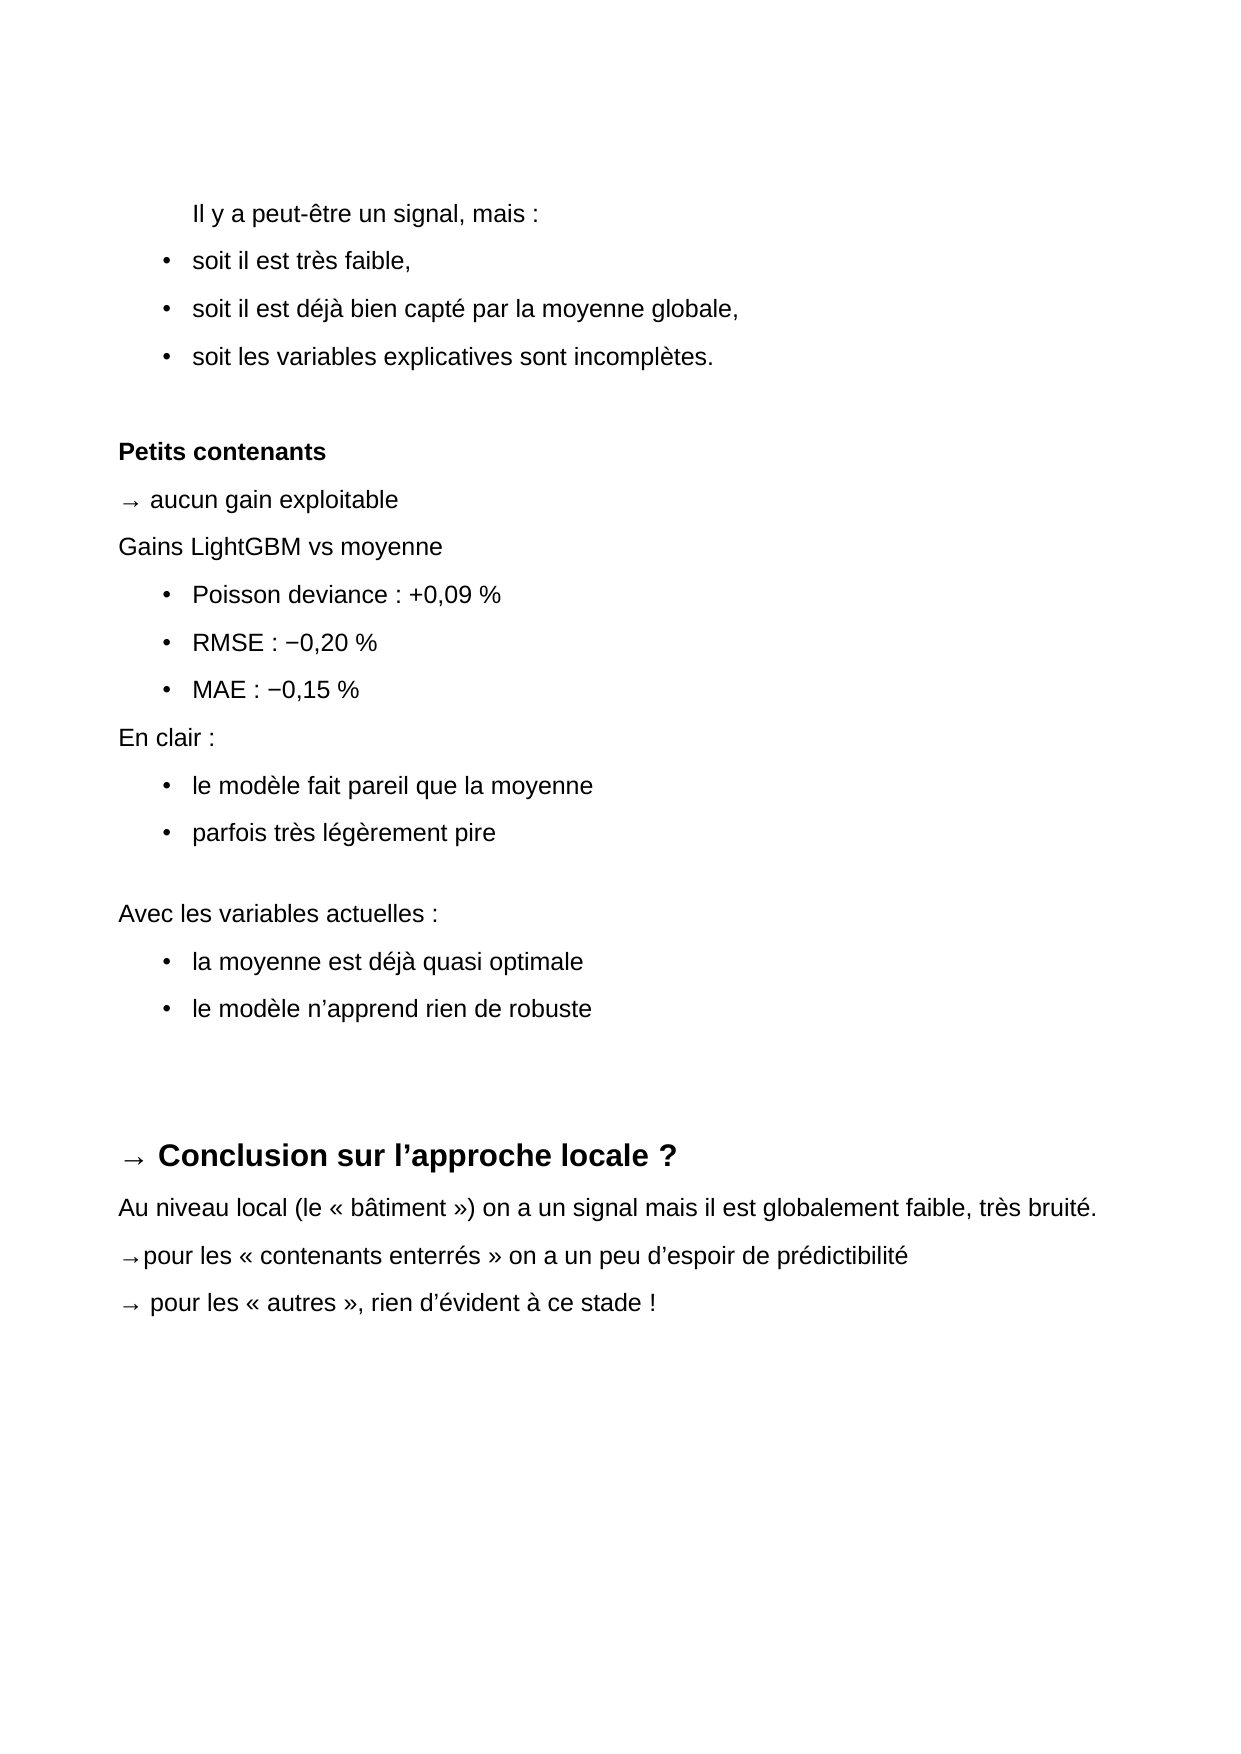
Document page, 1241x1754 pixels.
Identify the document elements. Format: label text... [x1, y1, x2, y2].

text En clair : [118, 723, 1122, 752]
list Poisson deviance : +0,09 % [162, 580, 1122, 609]
text → pour les « autres », rien d’évident à ce stade ! [118, 1288, 1122, 1317]
list soit il est déjà bien capté par la moyenne globale, [162, 294, 1122, 323]
text →pour les « contenants enterrés » on a un peu d’espoir de prédictibilité [118, 1241, 1122, 1269]
subtitle Petits contenants [118, 437, 1122, 466]
text Avec les variables actuelles : [118, 866, 1122, 928]
list la moyenne est déjà quasi optimale [162, 947, 1122, 976]
list RMSE : −0,20 % [162, 628, 1122, 656]
list soit il est très faible, [162, 246, 1122, 275]
text → Conclusion sur l’approche locale ? [118, 1137, 1122, 1173]
list Il y a peut-être un signal, mais : [162, 166, 1122, 227]
subtitle → aucun gain exploitable [118, 485, 1122, 513]
text Au niveau local (le « bâtiment ») on a un signal mais il est globalement faible, très bruité. [118, 1193, 1122, 1222]
list soit les variables explicatives sont incomplètes. [162, 342, 1122, 371]
subtitle Gains LightGBM vs moyenne [118, 532, 1122, 561]
list parfois très légèrement pire [162, 818, 1122, 847]
list MAE : −0,15 % [162, 675, 1122, 704]
list le modèle fait pareil que la moyenne [162, 771, 1122, 799]
list le modèle n’apprend rien de robuste [162, 994, 1122, 1023]
